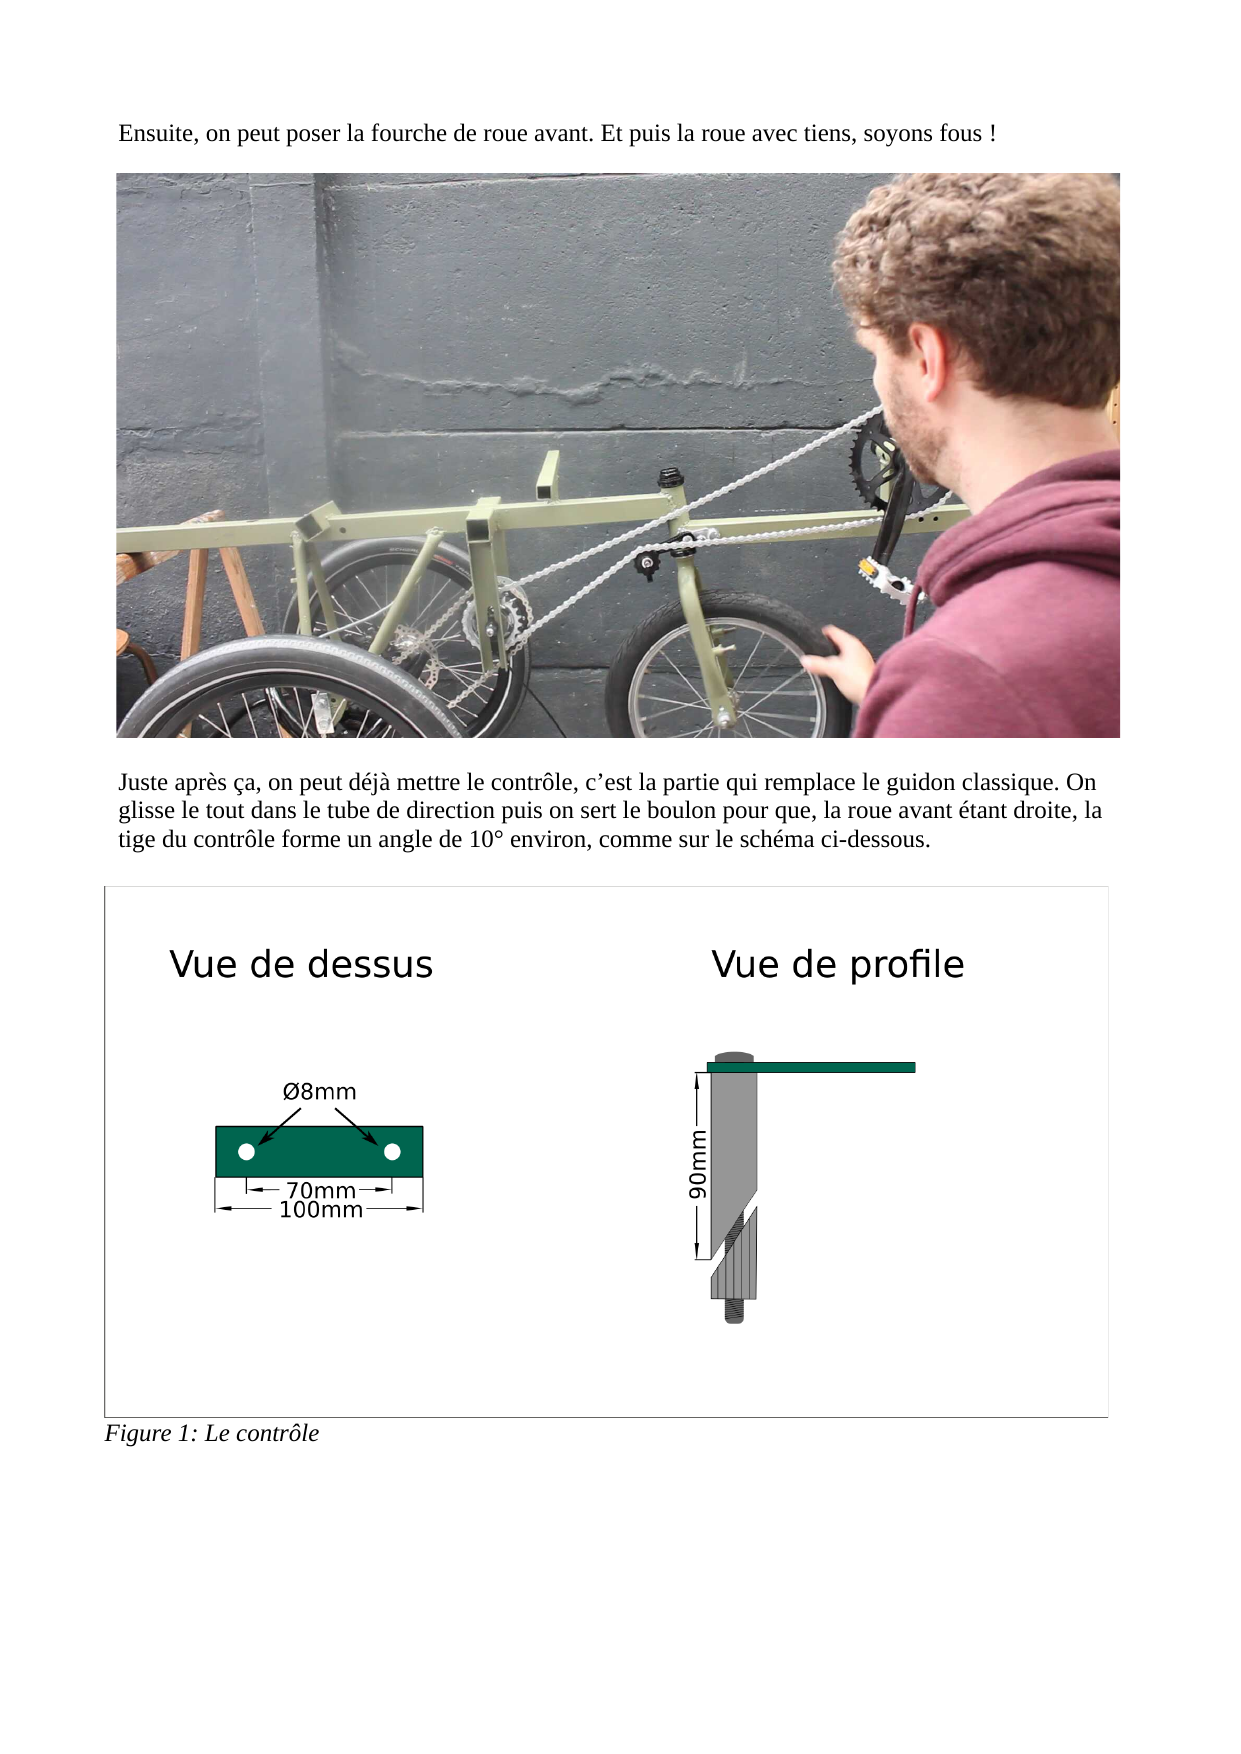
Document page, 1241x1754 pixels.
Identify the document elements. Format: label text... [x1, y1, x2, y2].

text Figure 1: Le contrôle [104, 1418, 1108, 1447]
picture [116, 173, 1121, 738]
text Juste après ça, on peut déjà mettre le contrôle, c’est la partie qui remplace le guidon classique. On glisse le tout dans le tube de direction puis on sert le boulon pour que, la roue avant étant droite, la tige du contrôle forme un angle de 10° environ, comme sur le schéma ci-dessous. [118, 767, 1122, 853]
text [104, 873, 1108, 886]
text Ensuite, on peut poser la fourche de roue avant. Et puis la roue avec tiens, soyons fous ! [118, 118, 1122, 147]
picture [104, 886, 1109, 1418]
